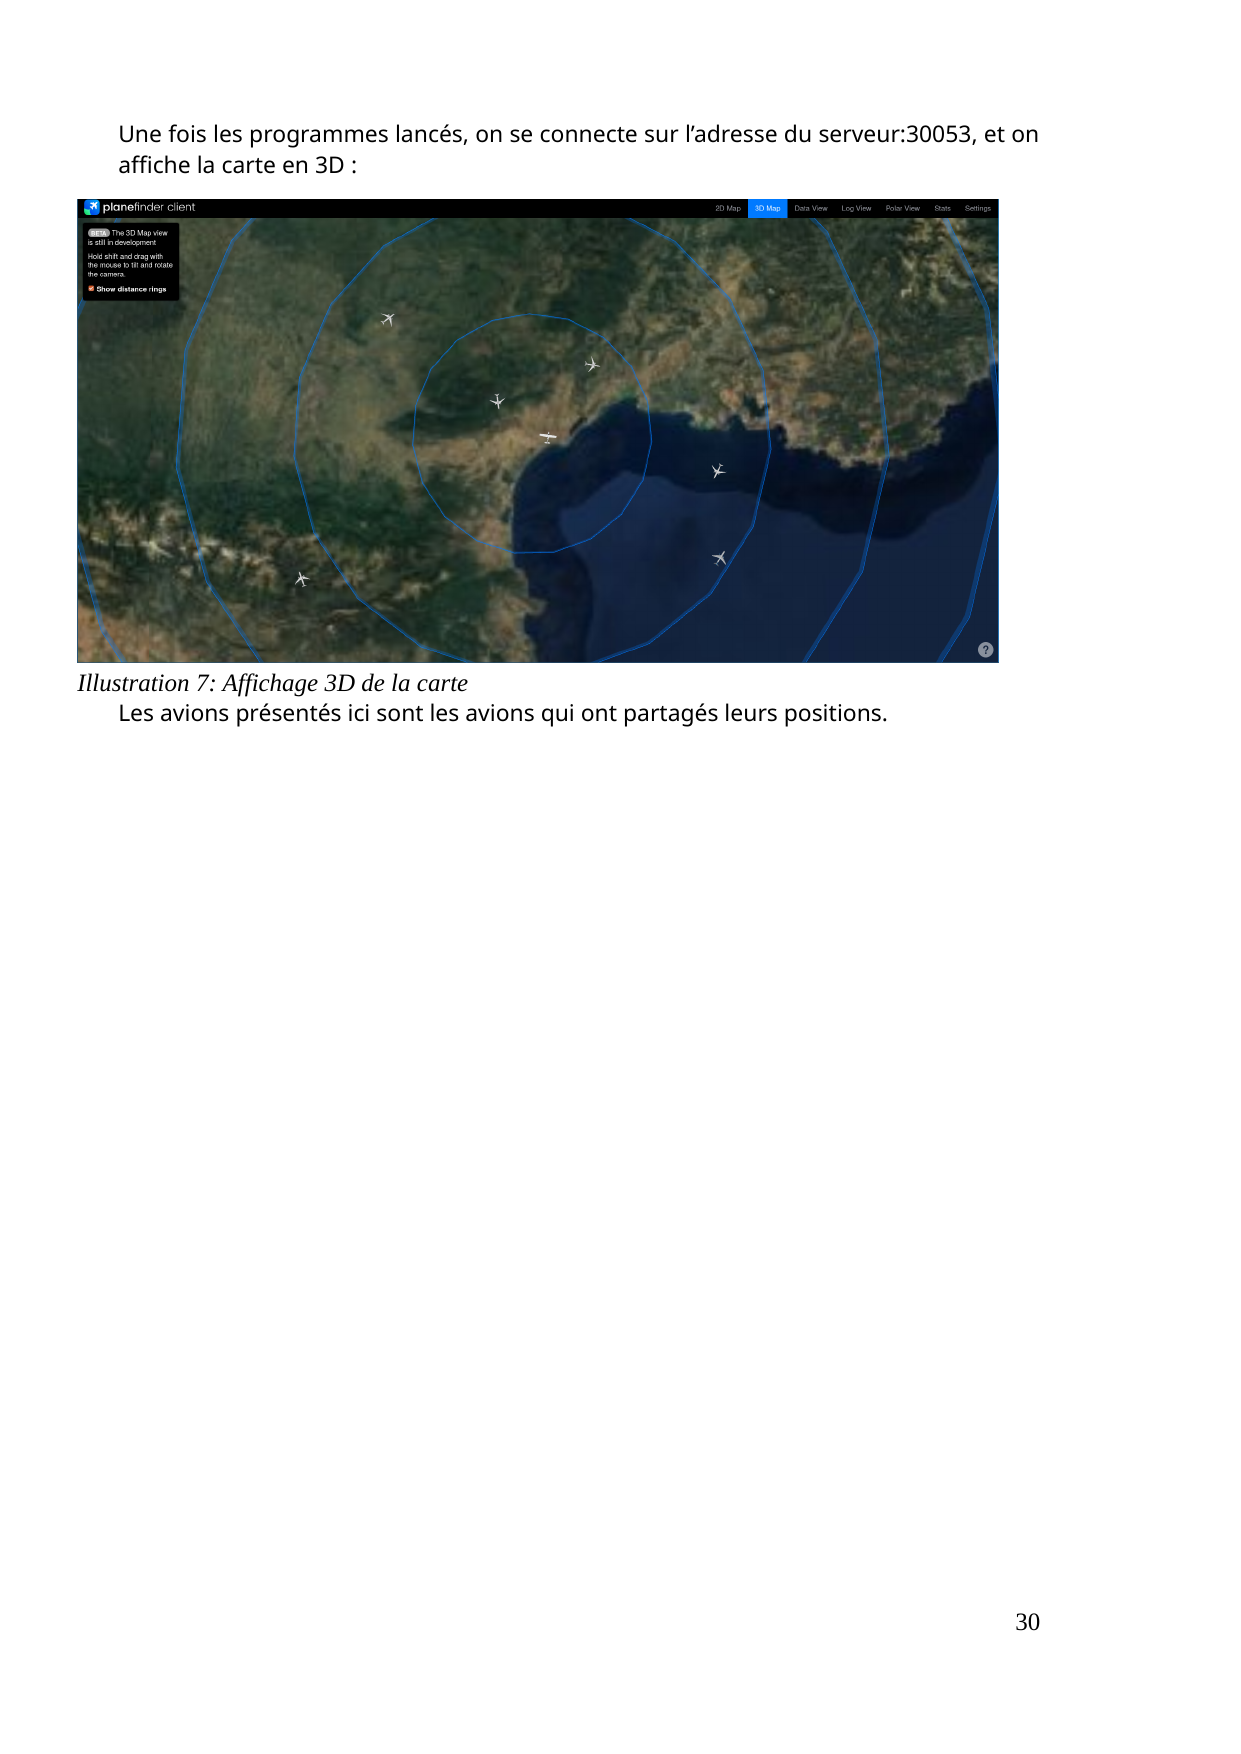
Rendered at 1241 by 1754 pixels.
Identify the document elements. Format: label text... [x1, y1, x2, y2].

text Illustration 7: Affichage 3D de la carte [77, 199, 1081, 697]
text Une fois les programmes lancés, on se connecte sur l’adresse du serveur:30053, et on affiche la carte en 3D : [118, 118, 1040, 181]
text Les avions présentés ici sont les avions qui ont partagés leurs positions. [118, 697, 1040, 728]
picture [77, 199, 999, 663]
text [77, 187, 1081, 199]
